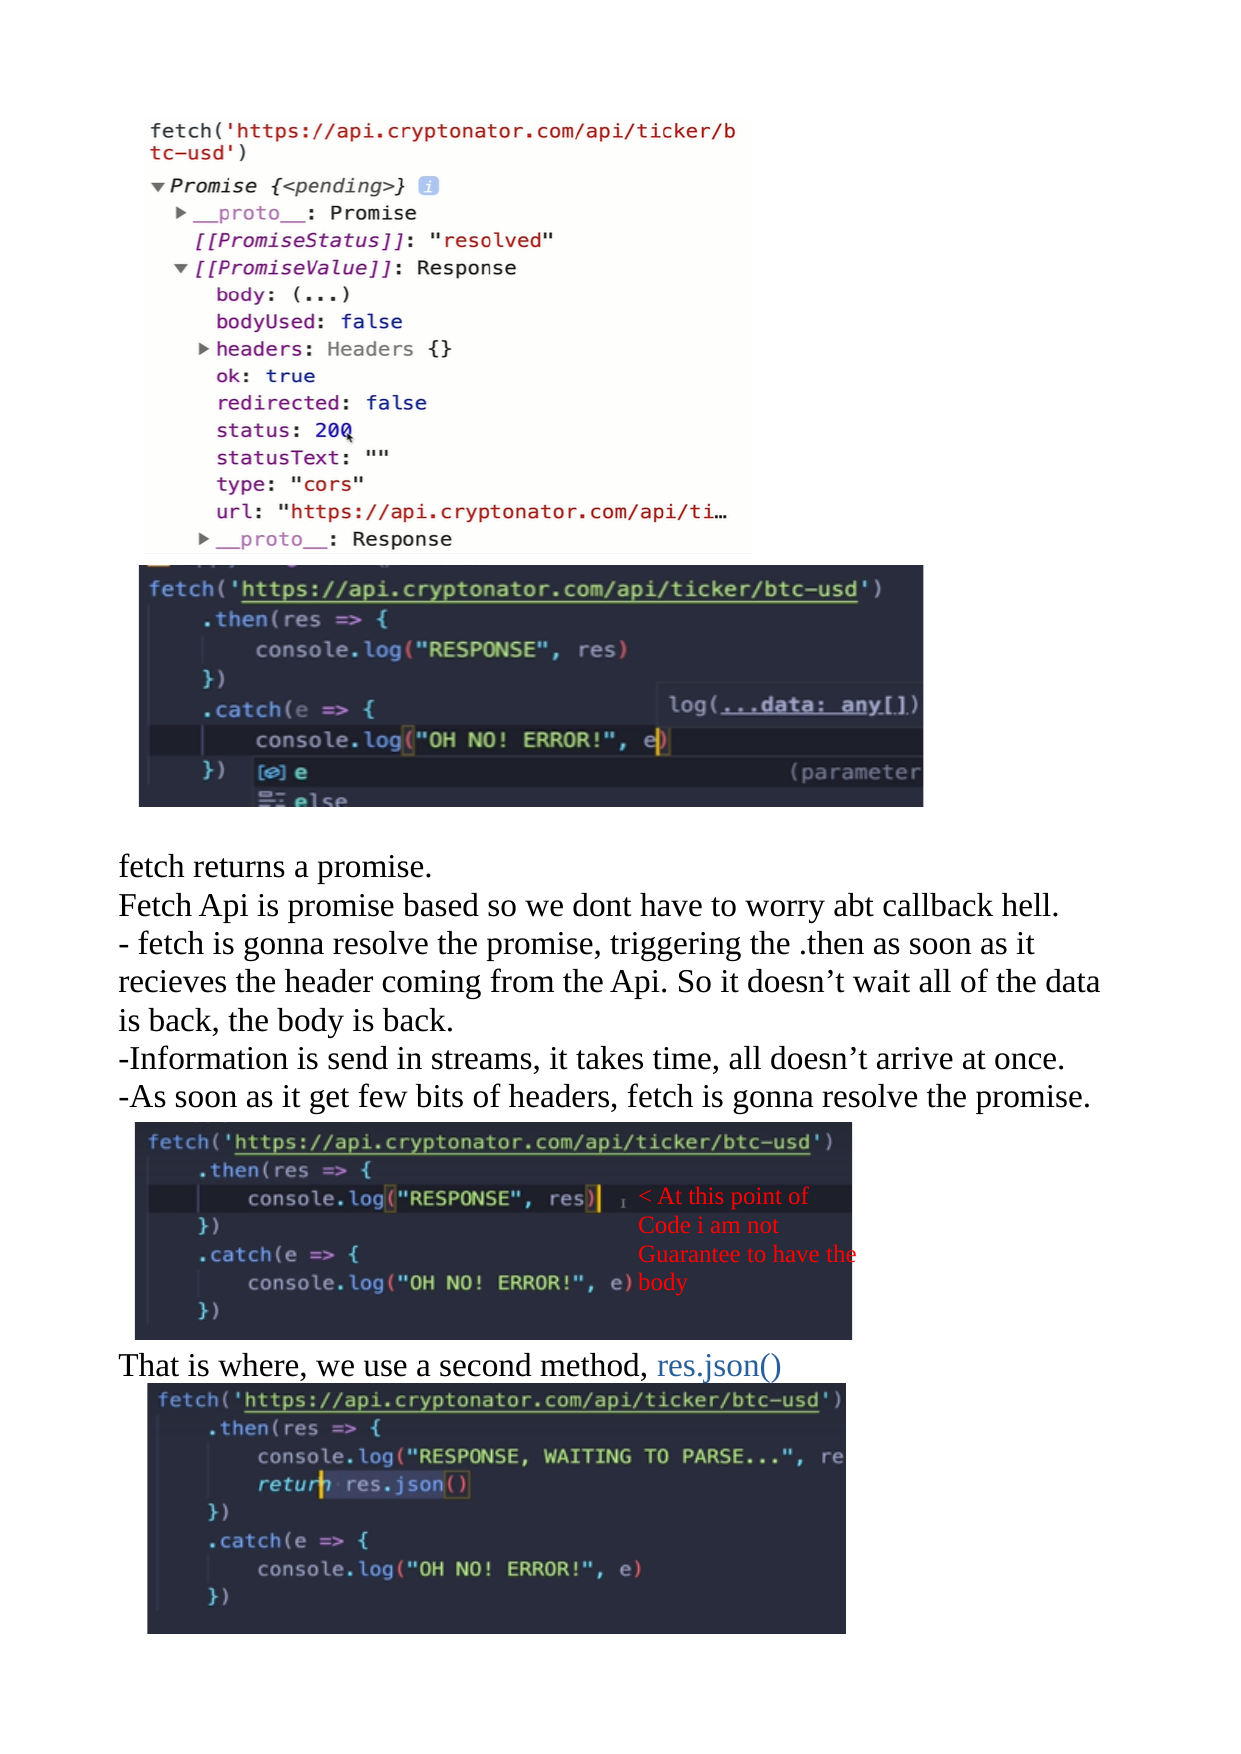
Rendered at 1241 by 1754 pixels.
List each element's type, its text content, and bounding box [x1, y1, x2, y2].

picture [138, 565, 924, 807]
text -As soon as it get few bits of headers, fetch is gonna resolve the promise. [118, 1076, 1122, 1115]
text That is where, we use a second method, res.json() [118, 1345, 1122, 1383]
picture [134, 1122, 853, 1340]
picture [147, 1383, 846, 1634]
text -Information is send in streams, it takes time, all doesn’t arrive at once. [118, 1038, 1122, 1076]
picture [142, 118, 751, 554]
text Fetch Api is promise based so we dont have to worry abt callback hell. [118, 885, 1122, 923]
text fetch returns a promise. [118, 846, 1122, 885]
text - fetch is gonna resolve the promise, triggering the .then as soon as it recieves the header coming from the Api. So it doesn’t wait all of the data is back, the body is back. [118, 923, 1122, 1038]
